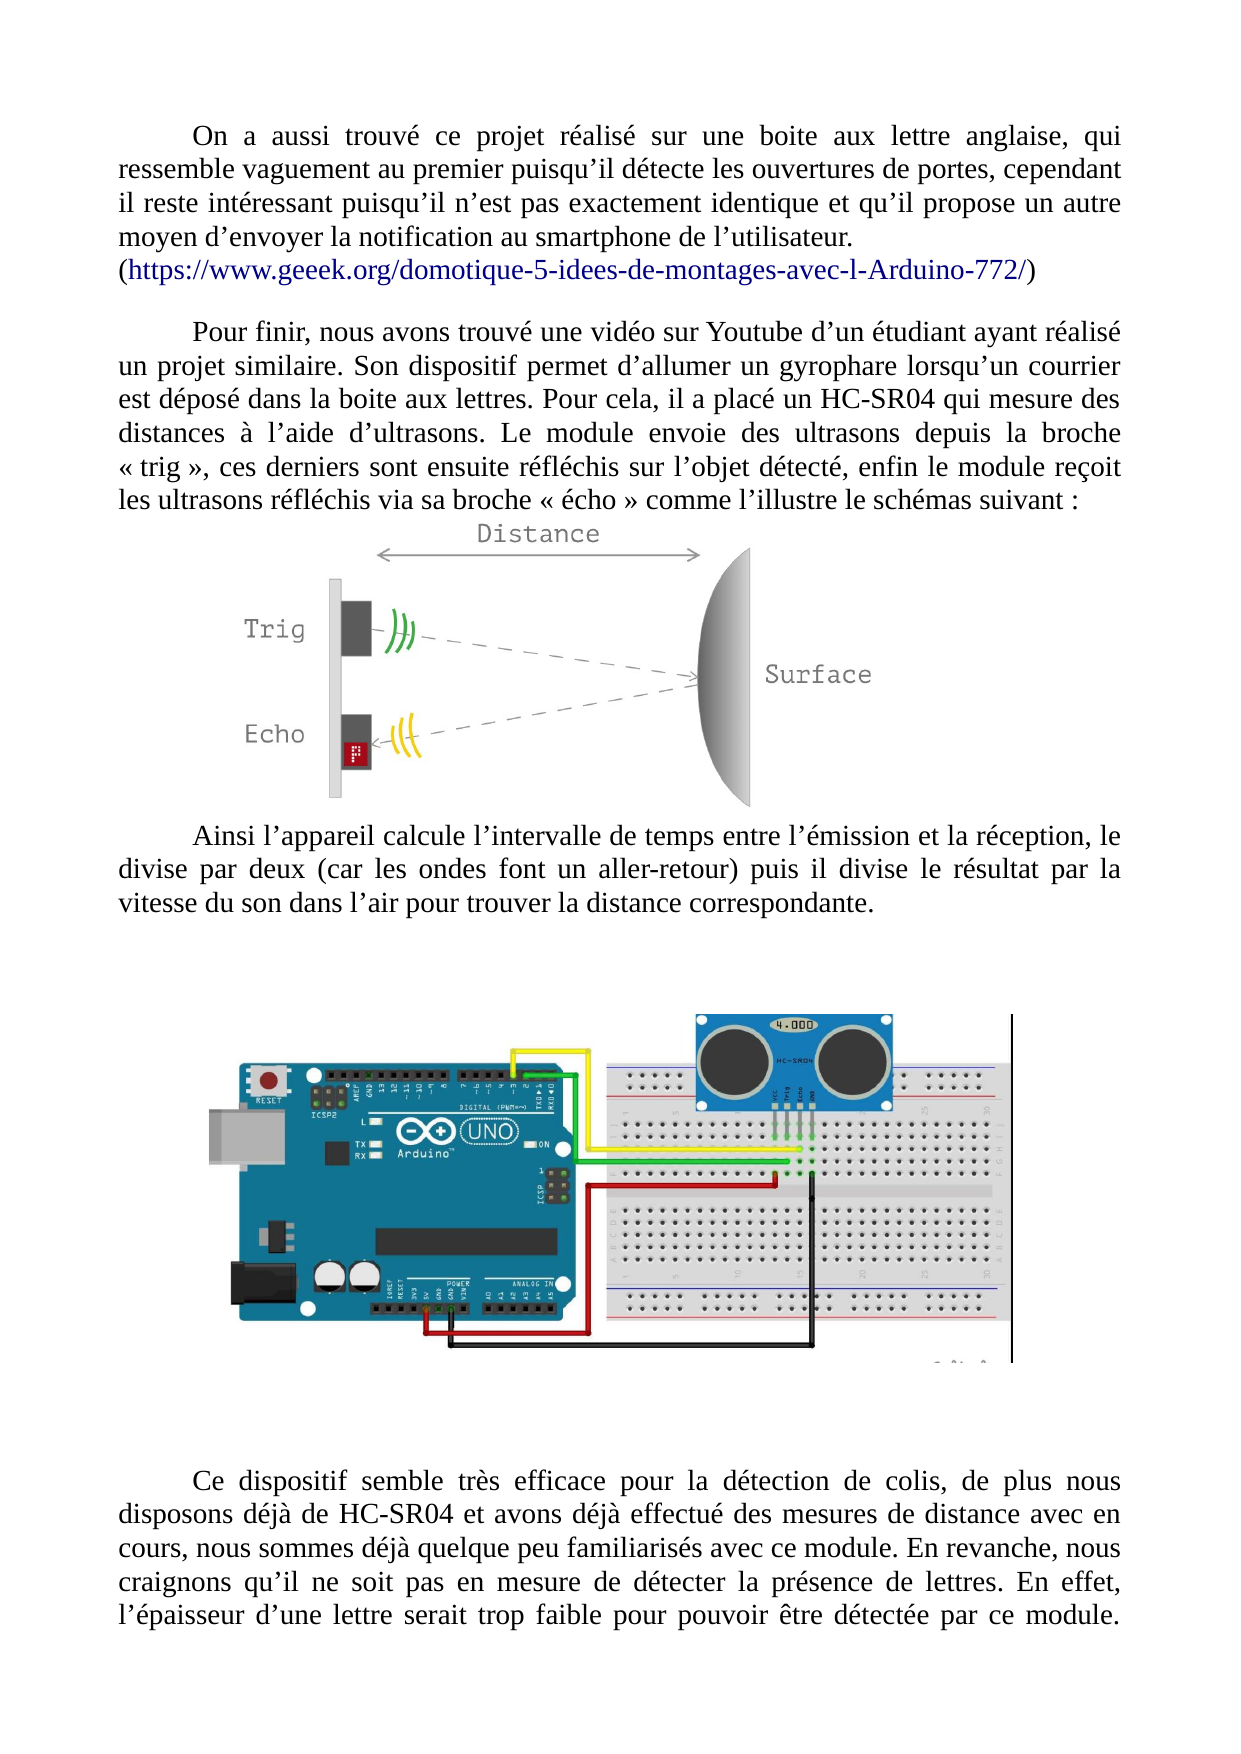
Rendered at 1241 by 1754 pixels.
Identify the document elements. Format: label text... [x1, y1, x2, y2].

text (https://www.geeek.org/domotique-5-idees-de-montages-avec-l-Arduino-772/) [118, 252, 1122, 286]
text Ce dispositif semble très efficace pour la détection de colis, de plus nous disposons déjà de HC-SR04 et avons déjà effectué des mesures de distance avec en cours, nous sommes déjà quelque peu familiarisés avec ce module. En revanche, nous craignons qu’il ne soit pas en mesure de détecter la présence de lettres. En effet, l’épaisseur d’une lettre serait trop faible pour pouvoir être détectée par ce module. [118, 1463, 1122, 1631]
text Pour finir, nous avons trouvé une vidéo sur Youtube d’un étudiant ayant réalisé un projet similaire. Son dispositif permet d’allumer un gyrophare lorsqu’un courrier est déposé dans la boite aux lettres. Pour cela, il a placé un HC-SR04 qui mesure des distances à l’aide d’ultrasons. Le module envoie des ultrasons depuis la broche « trig », ces derniers sont ensuite réfléchis sur l’objet détecté, enfin le module reçoit les ultrasons réfléchis via sa broche « écho » comme l’illustre le schémas suivant : [118, 314, 1122, 516]
picture [208, 1014, 1005, 1363]
picture [244, 523, 871, 807]
text On a aussi trouvé ce projet réalisé sur une boite aux lettre anglaise, qui ressemble vaguement au premier puisqu’il détecte les ouvertures de portes, cependant il reste intéressant puisqu’il n’est pas exactement identique et qu’il propose un autre moyen d’envoyer la notification au smartphone de l’utilisateur. [118, 118, 1122, 252]
text Ainsi l’appareil calcule l’intervalle de temps entre l’émission et la réception, le divise par deux (car les ondes font un aller-retour) puis il divise le résultat par la vitesse du son dans l’air pour trouver la distance correspondante. [118, 818, 1122, 918]
